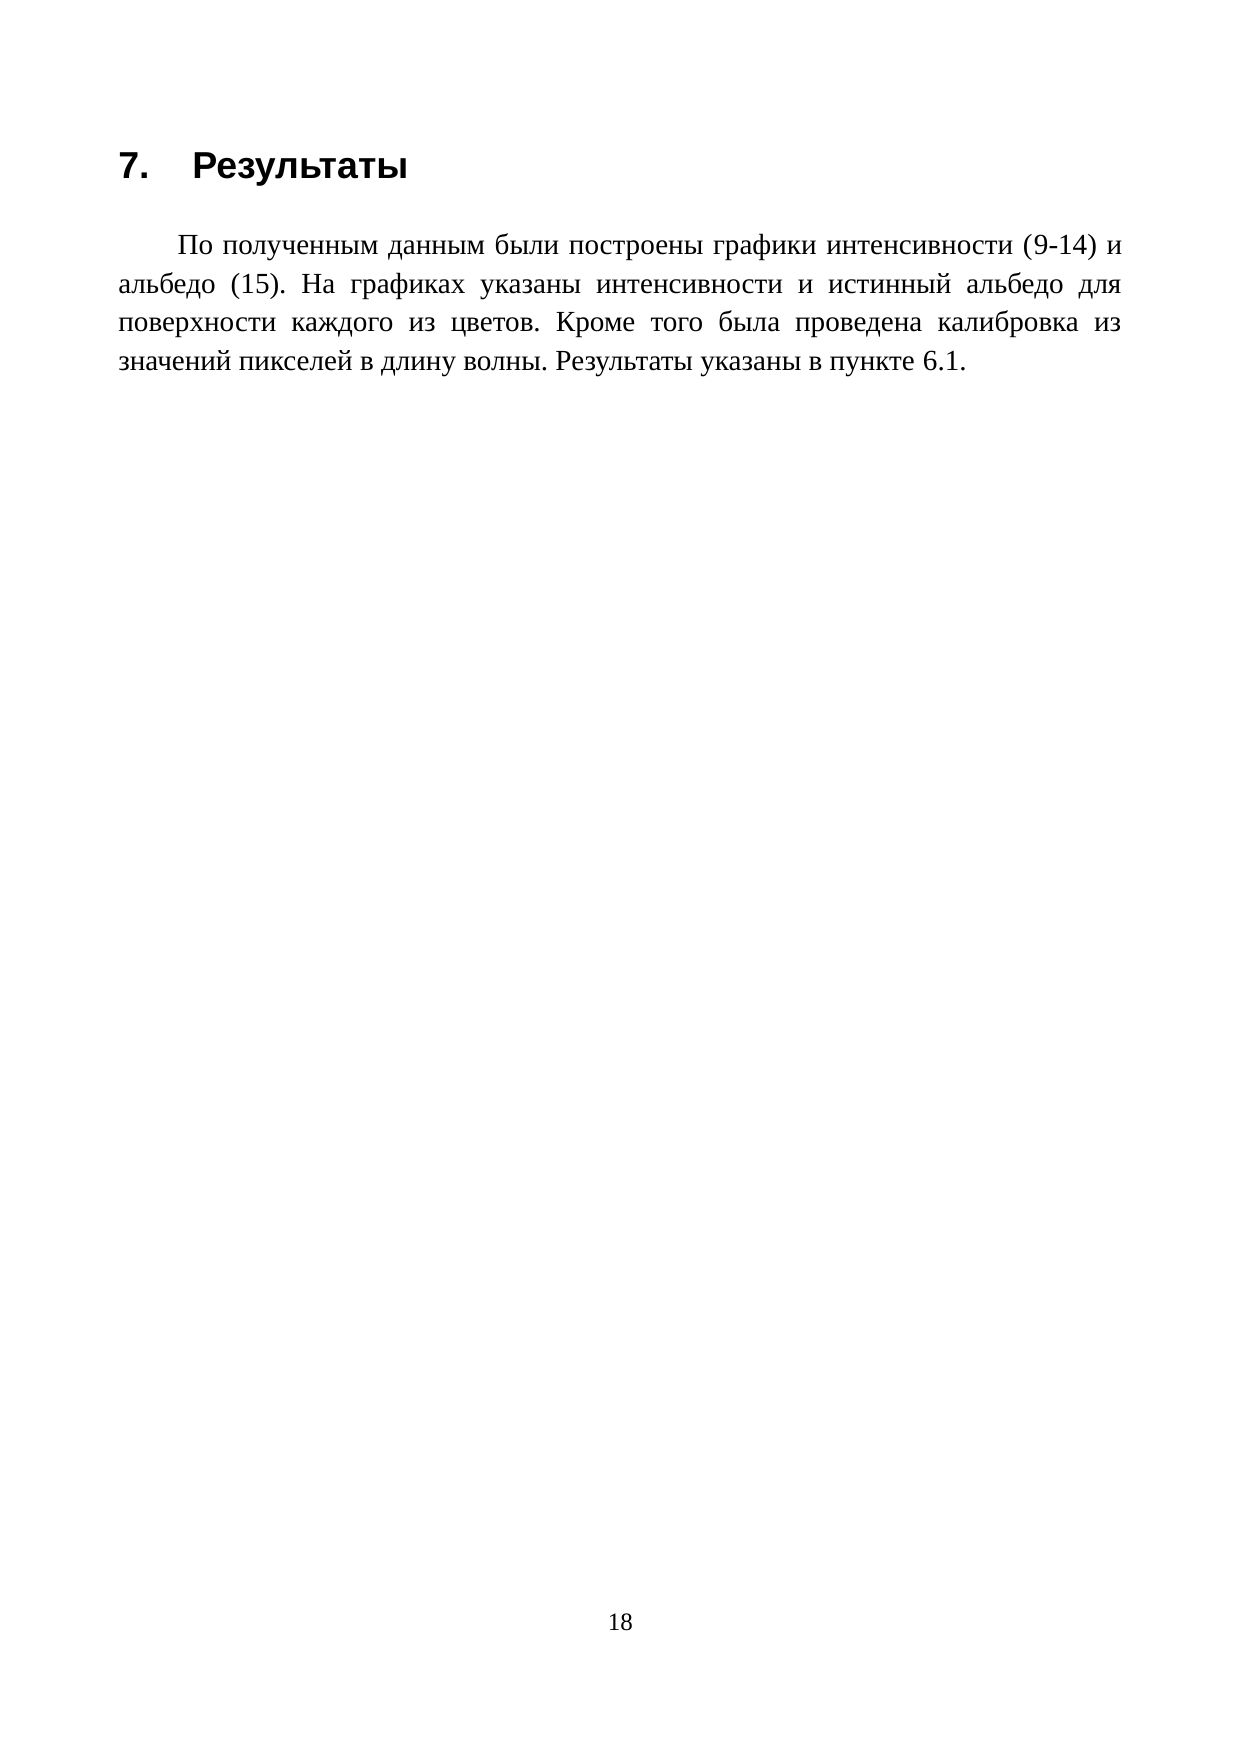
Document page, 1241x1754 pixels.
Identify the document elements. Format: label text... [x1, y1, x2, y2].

subtitle Результаты [118, 143, 1122, 186]
text По полученным данным были построены графики интенсивности (9-14) и альбедо (15). На графиках указаны интенсивности и истинный альбедо для поверхности каждого из цветов. Кроме того была проведена калибровка из значений пикселей в длину волны. Результаты указаны в пункте 6.1. [118, 227, 1122, 376]
